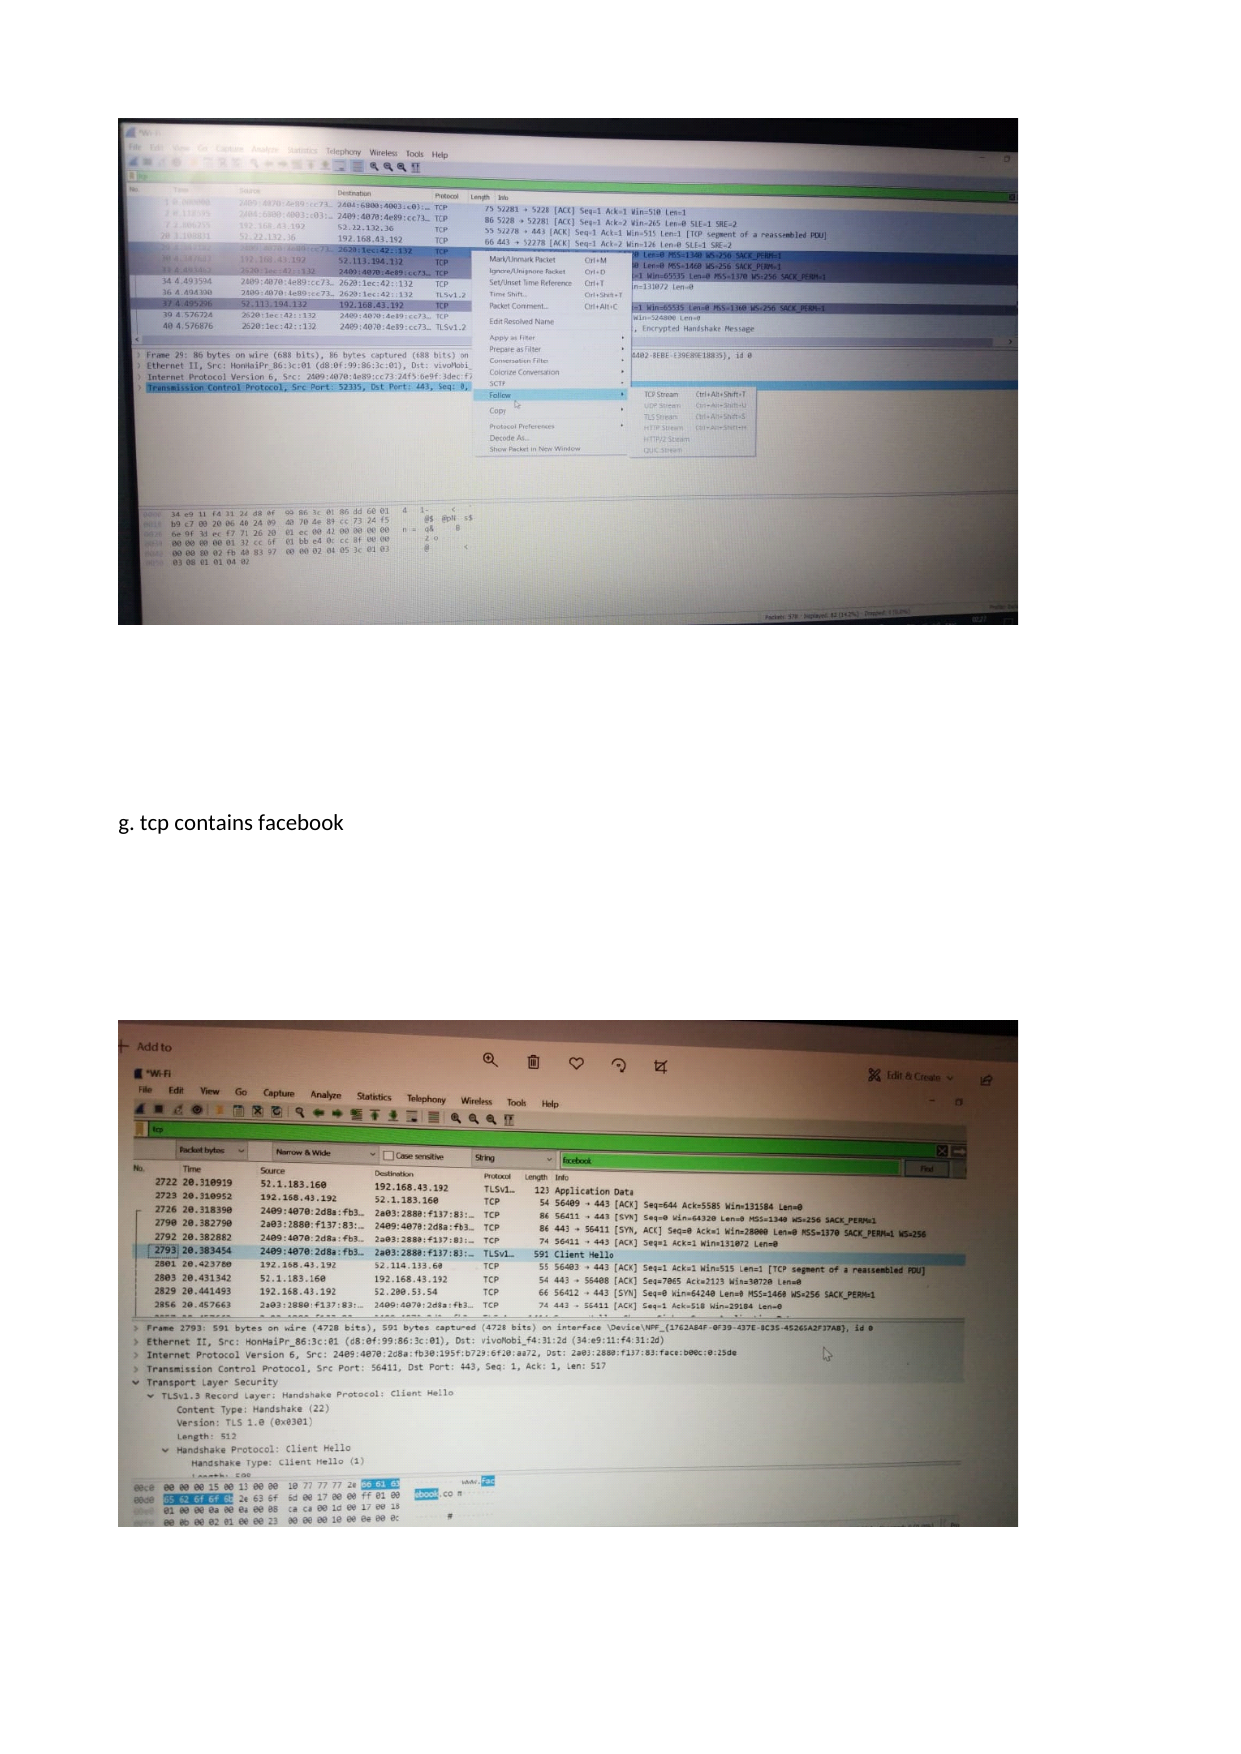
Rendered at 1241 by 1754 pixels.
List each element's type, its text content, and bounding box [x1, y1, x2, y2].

text g. tcp contains facebook [118, 808, 1122, 836]
